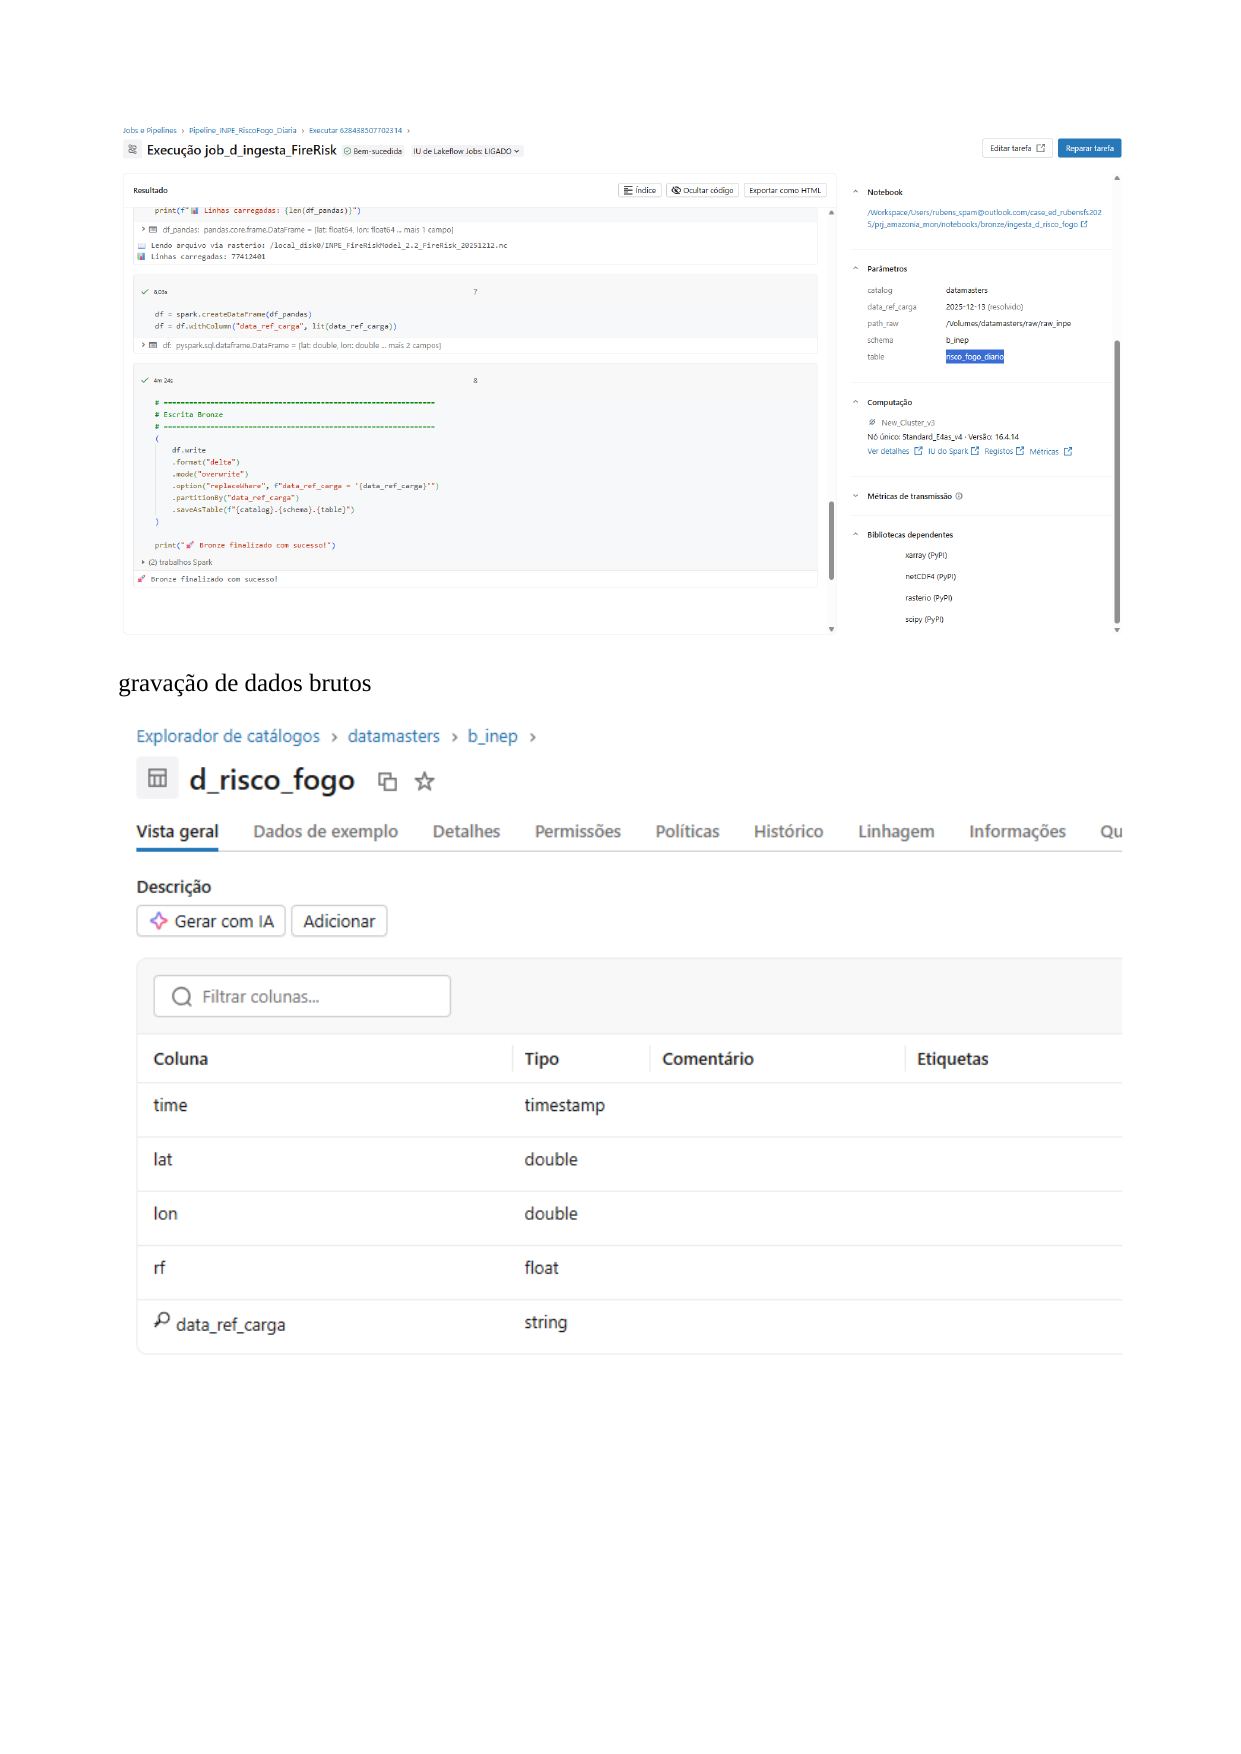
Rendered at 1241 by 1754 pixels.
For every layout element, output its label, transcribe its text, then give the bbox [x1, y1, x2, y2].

picture [118, 118, 1123, 640]
picture [118, 725, 1123, 1372]
text gravação de dados brutos [118, 668, 1122, 697]
